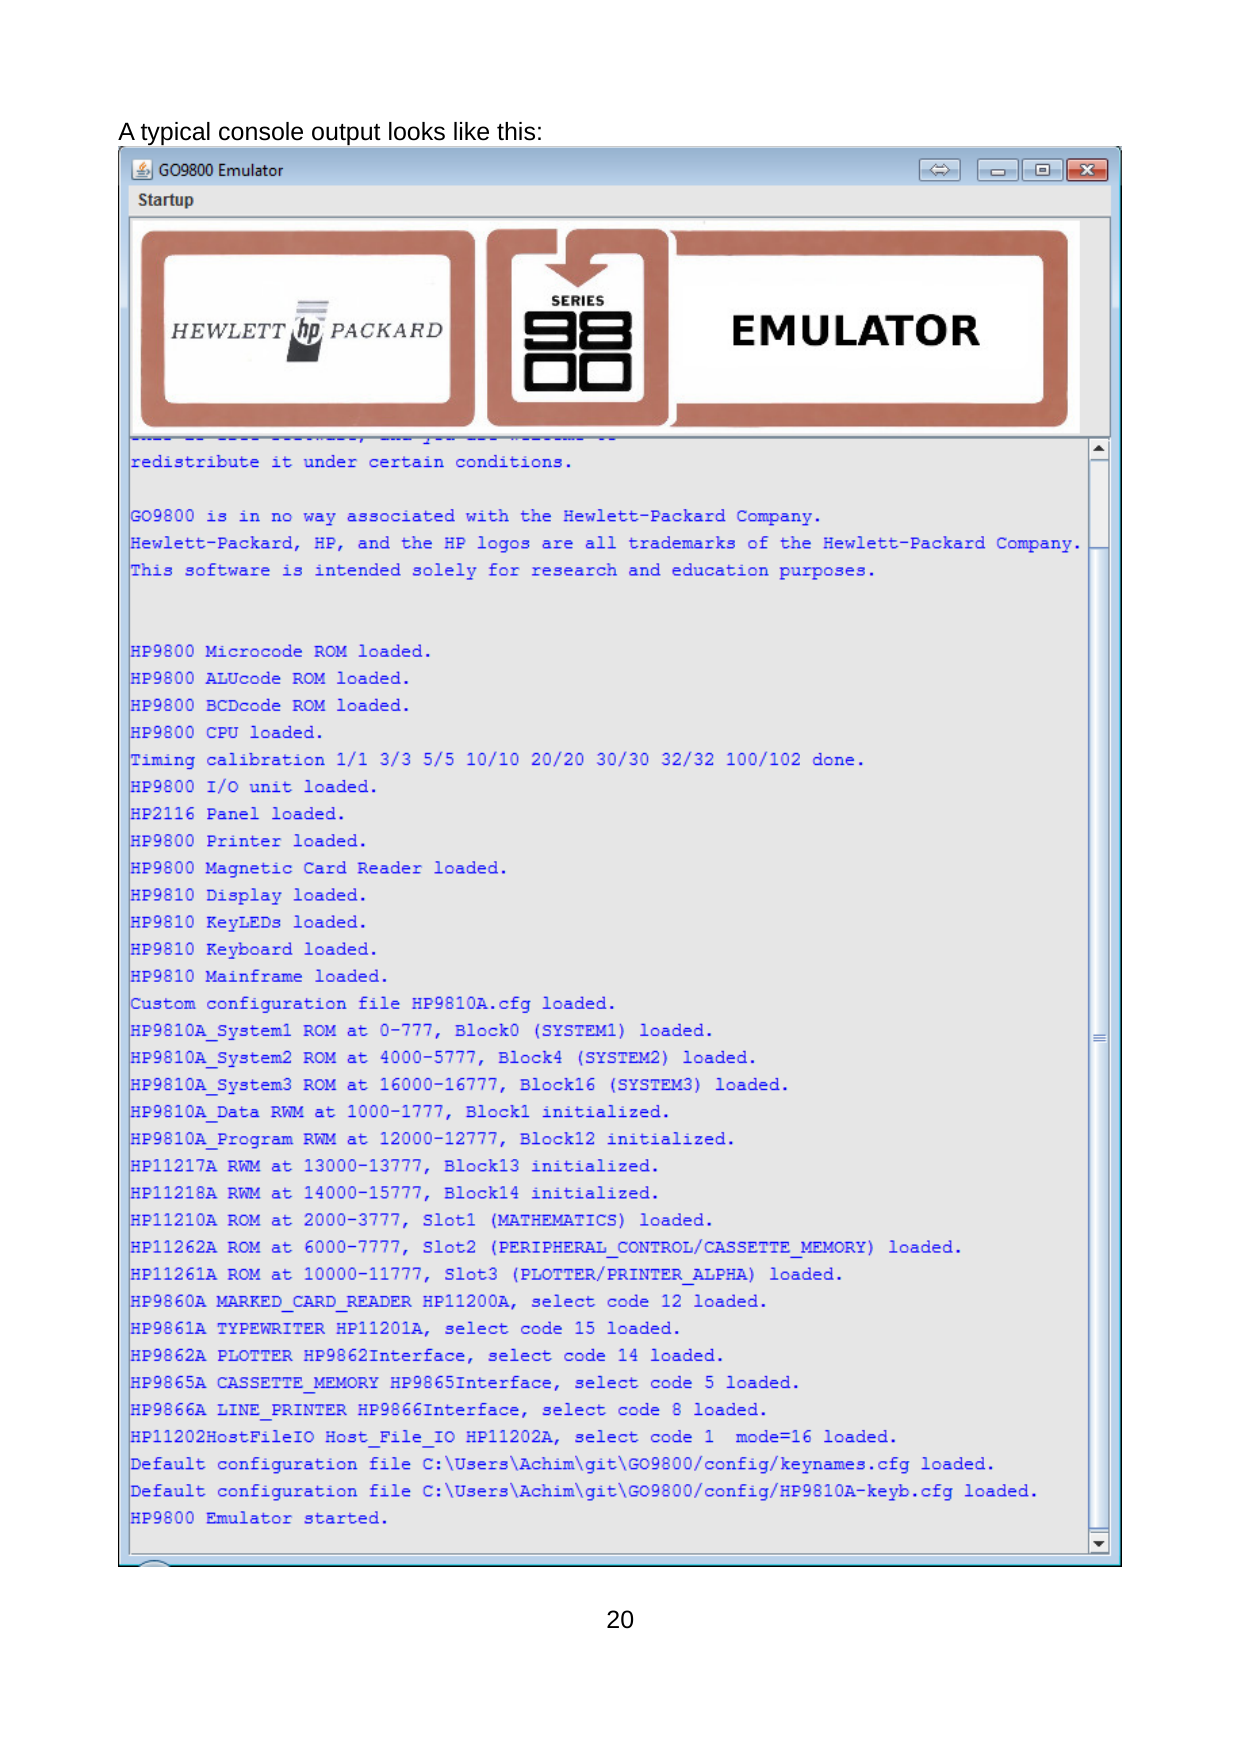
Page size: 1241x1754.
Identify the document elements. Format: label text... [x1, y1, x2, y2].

text A typical console output looks like this: [118, 118, 1122, 146]
picture [118, 146, 1122, 1567]
